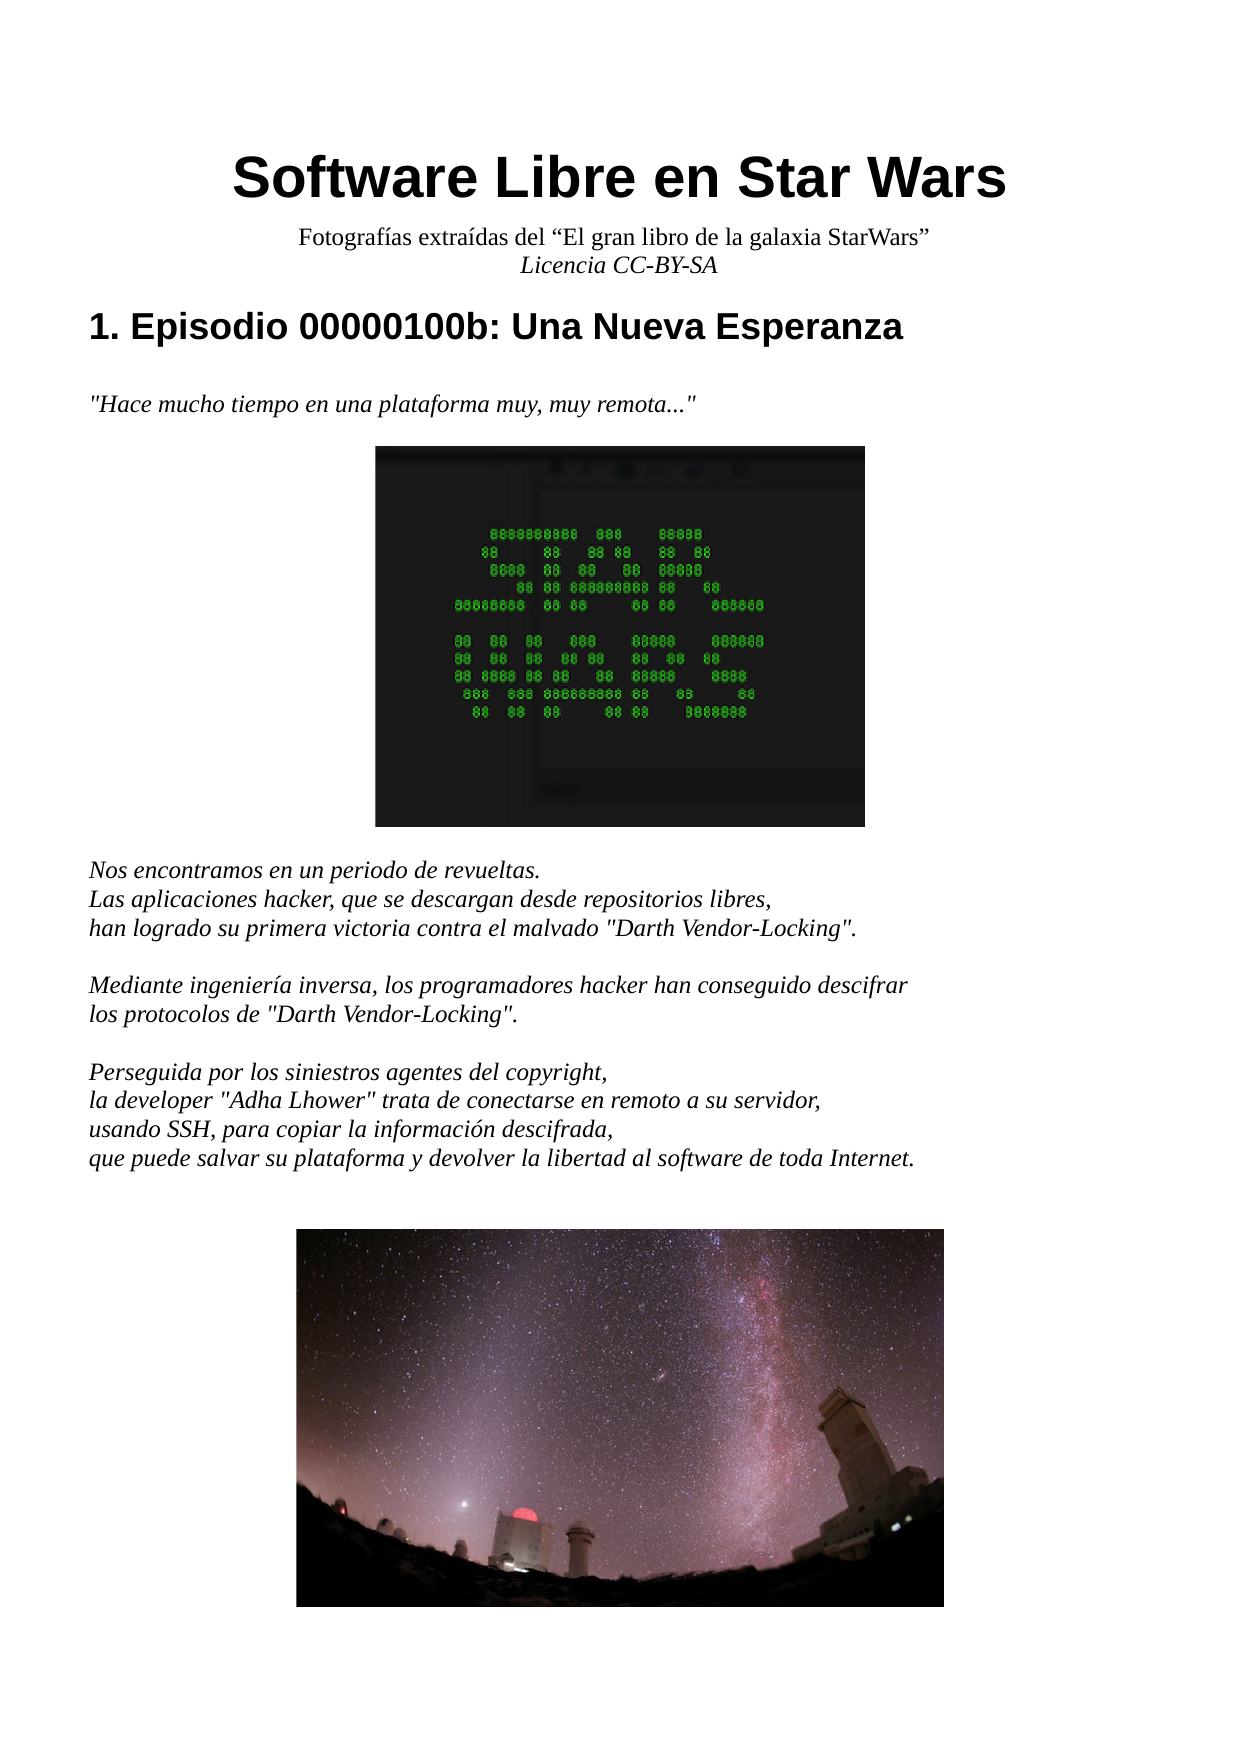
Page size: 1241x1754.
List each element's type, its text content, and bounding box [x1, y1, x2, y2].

text los protocolos de "Darth Vendor-Locking". [88, 999, 1152, 1028]
text Fotografías extraídas del “El gran libro de la galaxia StarWars” [88, 222, 1152, 251]
title Software Libre en Star Wars [88, 142, 1152, 209]
text la developer "Adha Lhower" trata de conectarse en remoto a su servidor, [88, 1085, 1152, 1114]
text "Hace mucho tiempo en una plataforma muy, muy remota..." [88, 389, 1152, 417]
text han logrado su primera victoria contra el malvado "Darth Vendor-Locking". [88, 913, 1152, 942]
text Mediante ingeniería inversa, los programadores hacker han conseguido descifrar [88, 970, 1152, 999]
text usando SSH, para copiar la información descifrada, [88, 1114, 1152, 1143]
text Nos encontramos en un periodo de revueltas. [88, 855, 1152, 884]
picture [296, 1229, 944, 1607]
picture [375, 446, 865, 827]
subtitle 1. Episodio 00000100b: Una Nueva Esperanza [88, 304, 1152, 347]
text que puede salvar su plataforma y devolver la libertad al software de toda Internet. [88, 1143, 1152, 1172]
text Perseguida por los siniestros agentes del copyright, [88, 1057, 1152, 1085]
text Licencia CC-BY-SA [88, 251, 1152, 279]
text Las aplicaciones hacker, que se descargan desde repositorios libres, [88, 884, 1152, 913]
